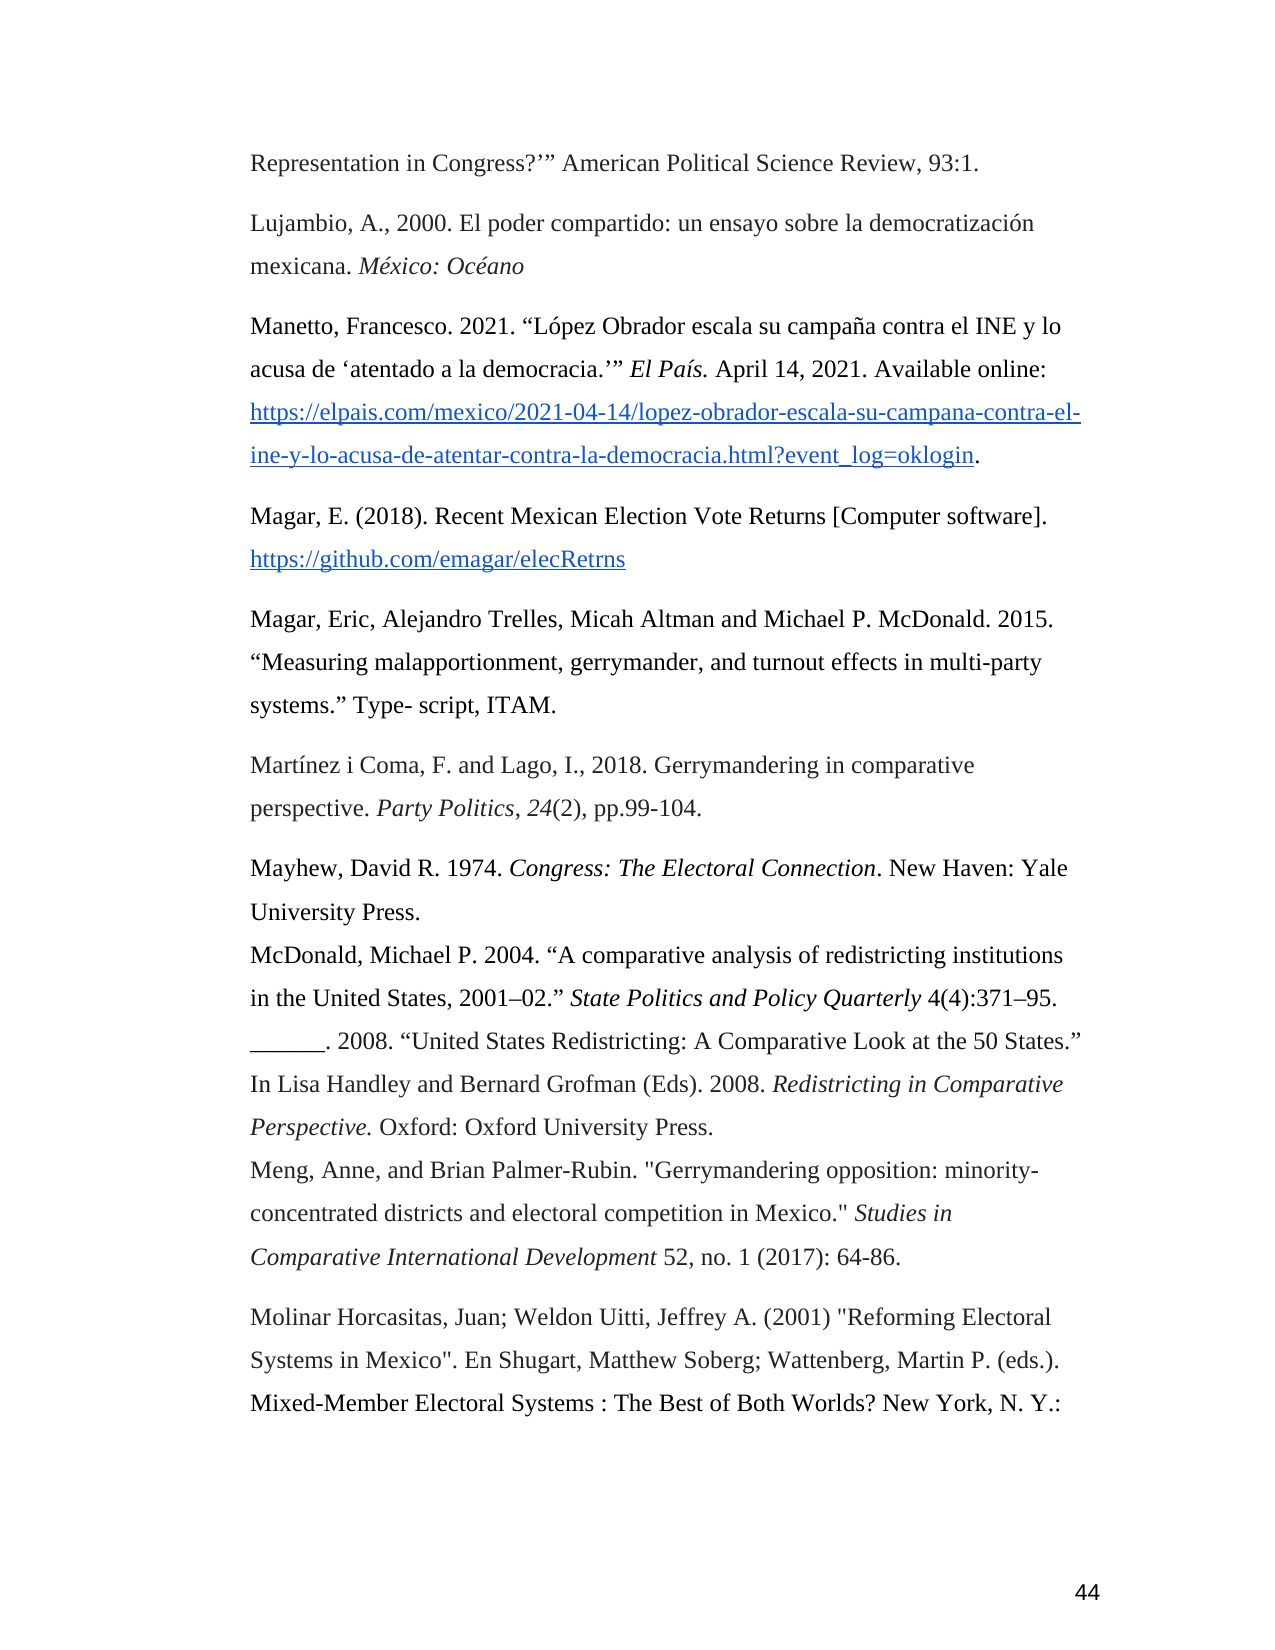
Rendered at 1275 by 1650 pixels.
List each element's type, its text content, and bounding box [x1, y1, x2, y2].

text Martínez i Coma, F. and Lago, I., 2018. Gerrymandering in comparative perspective. Party Politics, 24(2), pp.99-104. [250, 750, 1088, 822]
text Manetto, Francesco. 2021. “López Obrador escala su campaña contra el INE y lo acusa de ‘atentado a la democracia.’” El País. April 14, 2021. Available online: https://elpais.com/mexico/2021-04-14/lopez-obrador-escala-su-campana-contra-el-ine-y-lo-acusa-de-atentar-contra-la-democracia.html?event_log=oklogin. [250, 311, 1088, 469]
text McDonald, Michael P. 2004. “A comparative analysis of redistricting institutions in the United States, 2001–02.” State Politics and Policy Quarterly 4(4):371–95. [250, 940, 1088, 1012]
text ______. 2008. “United States Redistricting: A Comparative Look at the 50 States.” In Lisa Handley and Bernard Grofman (Eds). 2008. Redistricting in Comparative Perspective. Oxford: Oxford University Press. [250, 1026, 1088, 1141]
text Magar, E. (2018). Recent Mexican Election Vote Returns [Computer software]. https://github.com/emagar/elecRetrns [250, 501, 1088, 573]
text Lujambio, A., 2000. El poder compartido: un ensayo sobre la democratización mexicana. México: Océano [250, 208, 1088, 280]
text Mayhew, David R. 1974. Congress: The Electoral Connection. New Haven: Yale University Press. [250, 853, 1088, 925]
text Molinar Horcasitas, Juan; Weldon Uitti, Jeffrey A. (2001) "Reforming Electoral Systems in Mexico". En Shugart, Matthew Soberg; Wattenberg, Martin P. (eds.). Mixed-Member Electoral Systems : The Best of Both Worlds? New York, N. Y.: [250, 1302, 1088, 1417]
text Meng, Anne, and Brian Palmer-Rubin. "Gerrymandering opposition: minority-concentrated districts and electoral competition in Mexico." Studies in Comparative International Development 52, no. 1 (2017): 64-86. [250, 1155, 1088, 1270]
text Magar, Eric, Alejandro Trelles, Micah Altman and Michael P. McDonald. 2015. “Measuring malapportionment, gerrymander, and turnout effects in multi-party systems.” Type- script, ITAM. [250, 604, 1088, 719]
text Representation in Congress?’” American Political Science Review, 93:1. [250, 148, 1088, 177]
